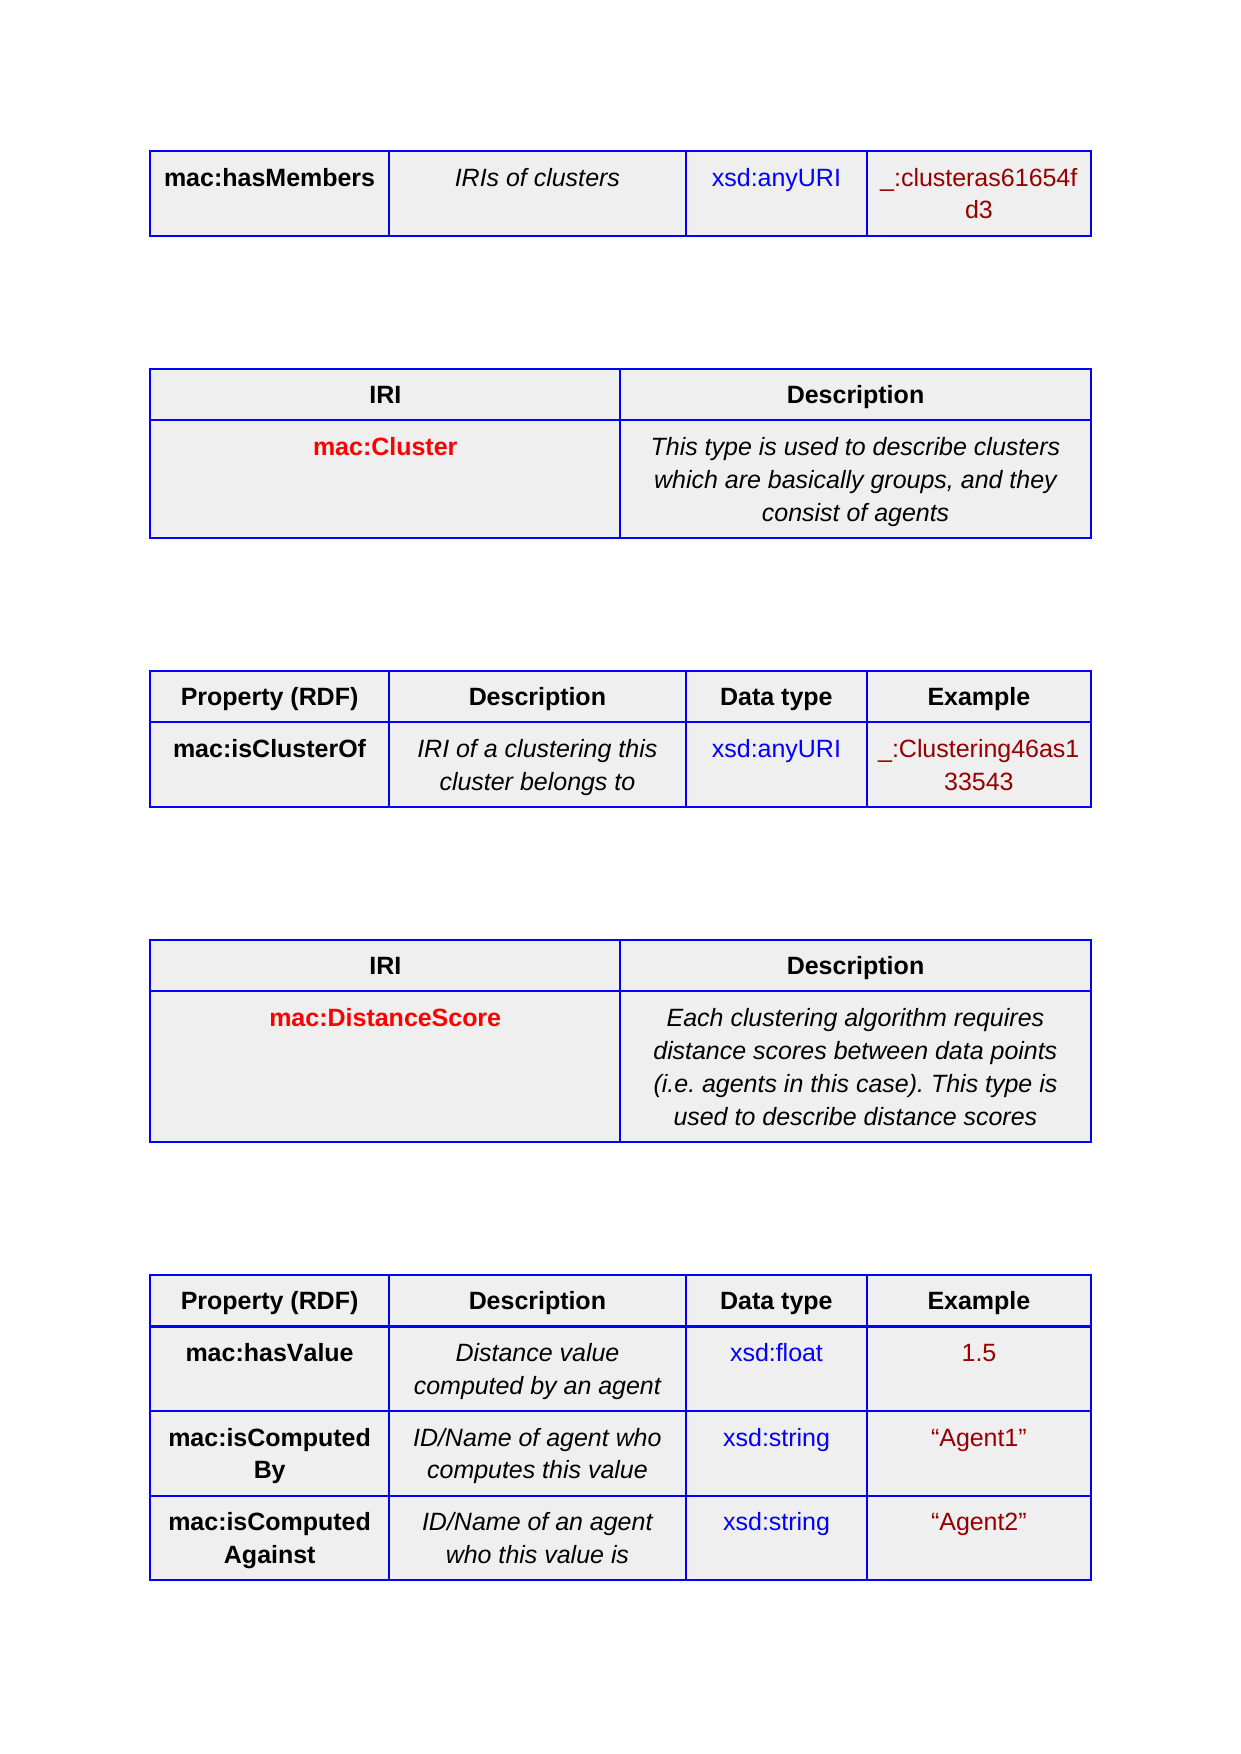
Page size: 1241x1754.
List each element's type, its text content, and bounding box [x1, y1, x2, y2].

table_cell mac:DistanceScore [151, 992, 619, 1141]
table_cell xsd:string [687, 1497, 866, 1579]
table_cell Each clustering algorithm requires distance scores between data points (i.e. agents in this case). This type is used to describe distance scores [621, 992, 1090, 1141]
table_cell mac:isComputedAgainst [151, 1497, 388, 1579]
table_header Property (RDF) [151, 1276, 388, 1325]
table_cell 1.5 [868, 1328, 1090, 1410]
table_header Example [868, 1276, 1090, 1325]
table_cell mac:hasMembers [151, 152, 388, 235]
table_cell xsd:anyURI [687, 152, 866, 235]
table_cell xsd:float [687, 1328, 866, 1410]
table_cell mac:isComputedBy [151, 1412, 388, 1495]
table_cell IRI of a clustering this cluster belongs to [390, 723, 685, 806]
table_header Description [621, 370, 1090, 419]
table_cell Distance value computed by an agent [390, 1328, 685, 1410]
table_cell _:clusteras61654fd3 [868, 152, 1090, 235]
table_header Description [390, 672, 685, 721]
table_header Example [868, 672, 1090, 721]
table_cell xsd:anyURI [687, 723, 866, 806]
table_cell IRIs of clusters [390, 152, 685, 235]
table_cell “Agent1” [868, 1412, 1090, 1495]
table_cell mac:isClusterOf [151, 723, 388, 806]
table_cell mac:hasValue [151, 1328, 388, 1410]
table_header Data type [687, 1276, 866, 1325]
table_cell ID/Name of an agent who this value is [390, 1497, 685, 1579]
table_header IRI [151, 941, 619, 990]
table_cell “Agent2” [868, 1497, 1090, 1579]
table_cell xsd:string [687, 1412, 866, 1495]
table_header IRI [151, 370, 619, 419]
table_cell This type is used to describe clusters which are basically groups, and they consist of agents [621, 421, 1090, 537]
table_cell mac:Cluster [151, 421, 619, 537]
table_header Data type [687, 672, 866, 721]
table_cell _:Clustering46as133543 [868, 723, 1090, 806]
table_header Property (RDF) [151, 672, 388, 721]
table_header Description [621, 941, 1090, 990]
table_cell ID/Name of agent who computes this value [390, 1412, 685, 1495]
table_header Description [390, 1276, 685, 1325]
